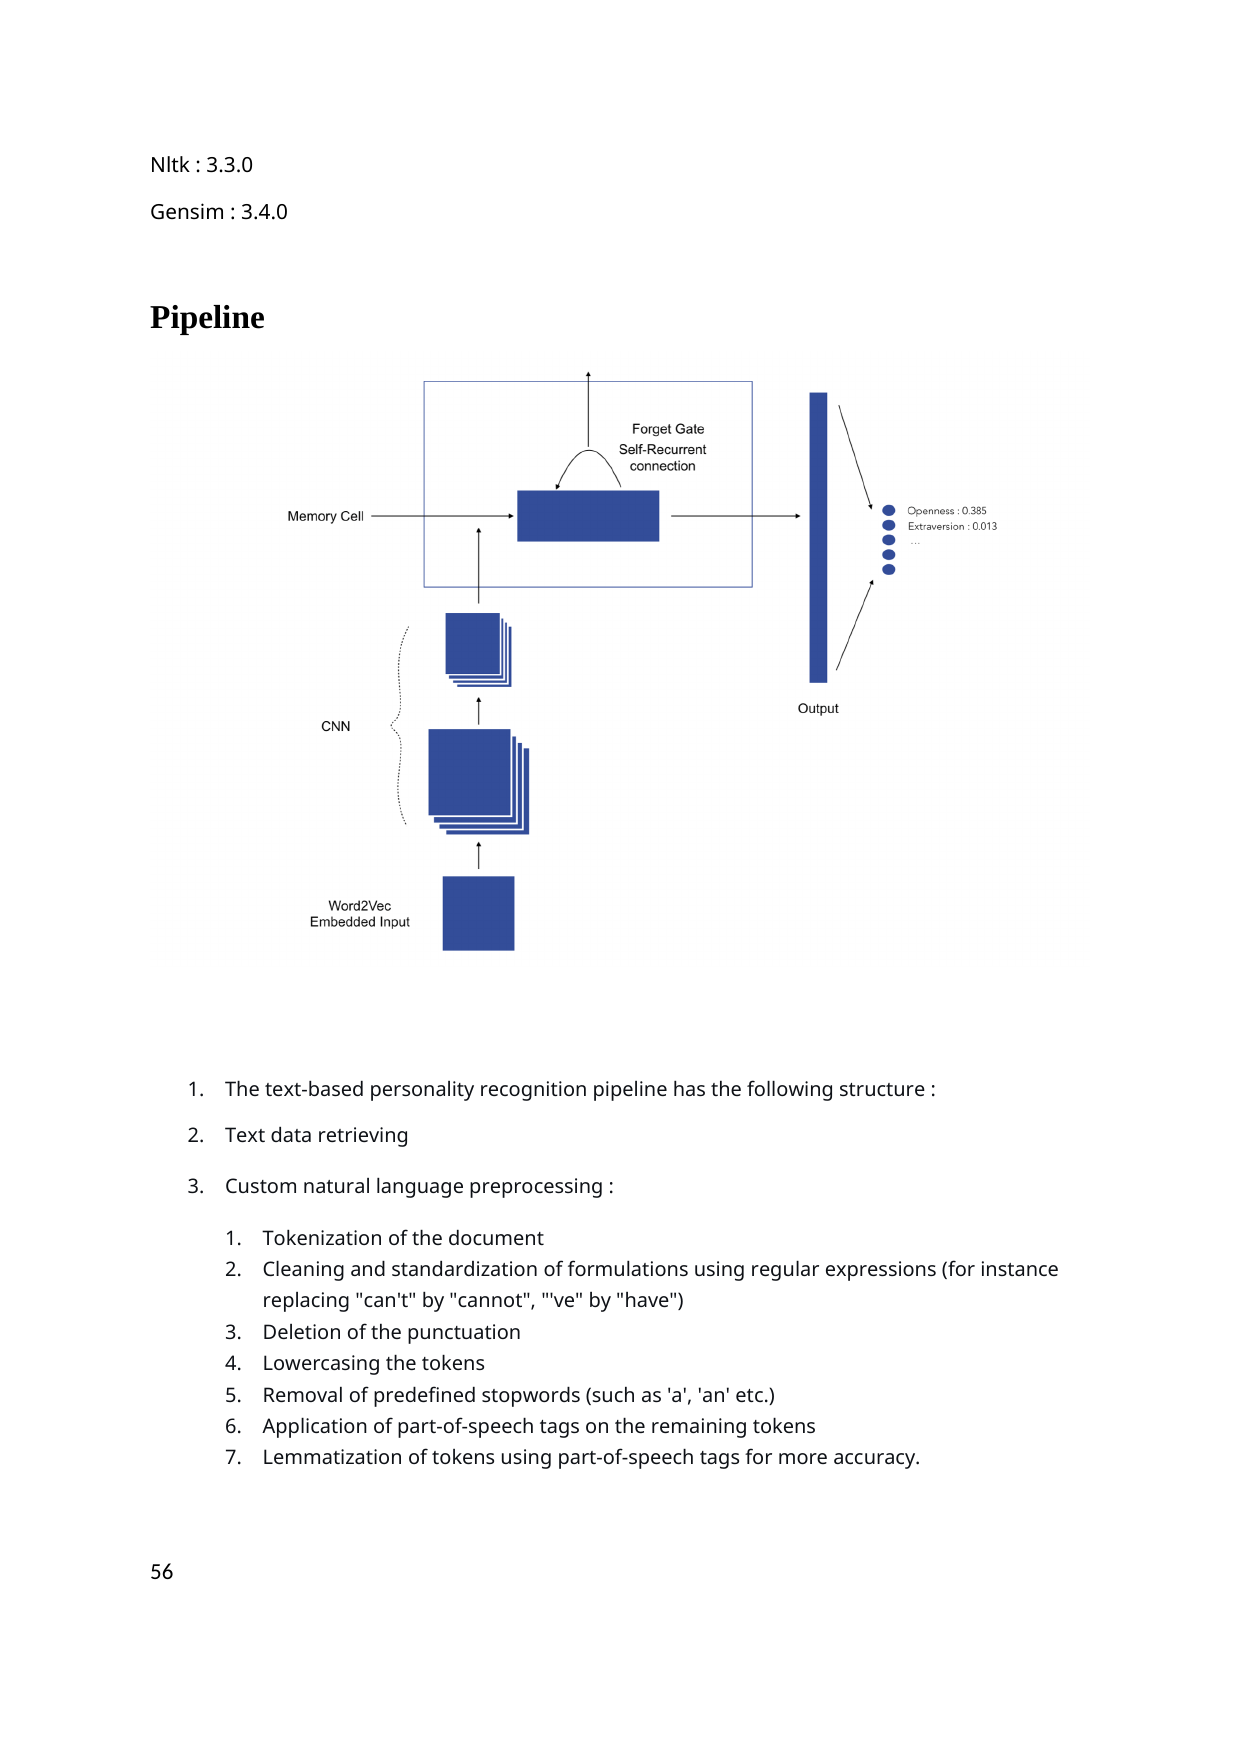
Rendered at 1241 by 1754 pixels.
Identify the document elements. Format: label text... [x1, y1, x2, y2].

text Gensim : 3.4.0 [150, 197, 1090, 226]
list Lemmatization of tokens using part-of-speech tags for more accuracy. [225, 1443, 1090, 1471]
list Tokenization of the document [225, 1224, 1090, 1251]
list Deletion of the punctuation [225, 1318, 1090, 1345]
list Text data retrieving [187, 1121, 1090, 1148]
subtitle Pipeline [150, 298, 1090, 336]
list Application of part-of-speech tags on the remaining tokens [225, 1412, 1090, 1439]
list The text-based personality recognition pipeline has the following structure : [187, 1075, 1090, 1102]
picture [150, 351, 1091, 967]
list Lowercasing the tokens [225, 1349, 1090, 1377]
list Cleaning and standardization of formulations using regular expressions (for instance replacing "can't" by "cannot", "'ve" by "have") [225, 1255, 1090, 1314]
list Custom natural language preprocessing : [187, 1172, 1090, 1200]
text Nltk : 3.3.0 [150, 150, 1090, 178]
list Removal of predefined stopwords (such as 'a', 'an' etc.) [225, 1381, 1090, 1408]
